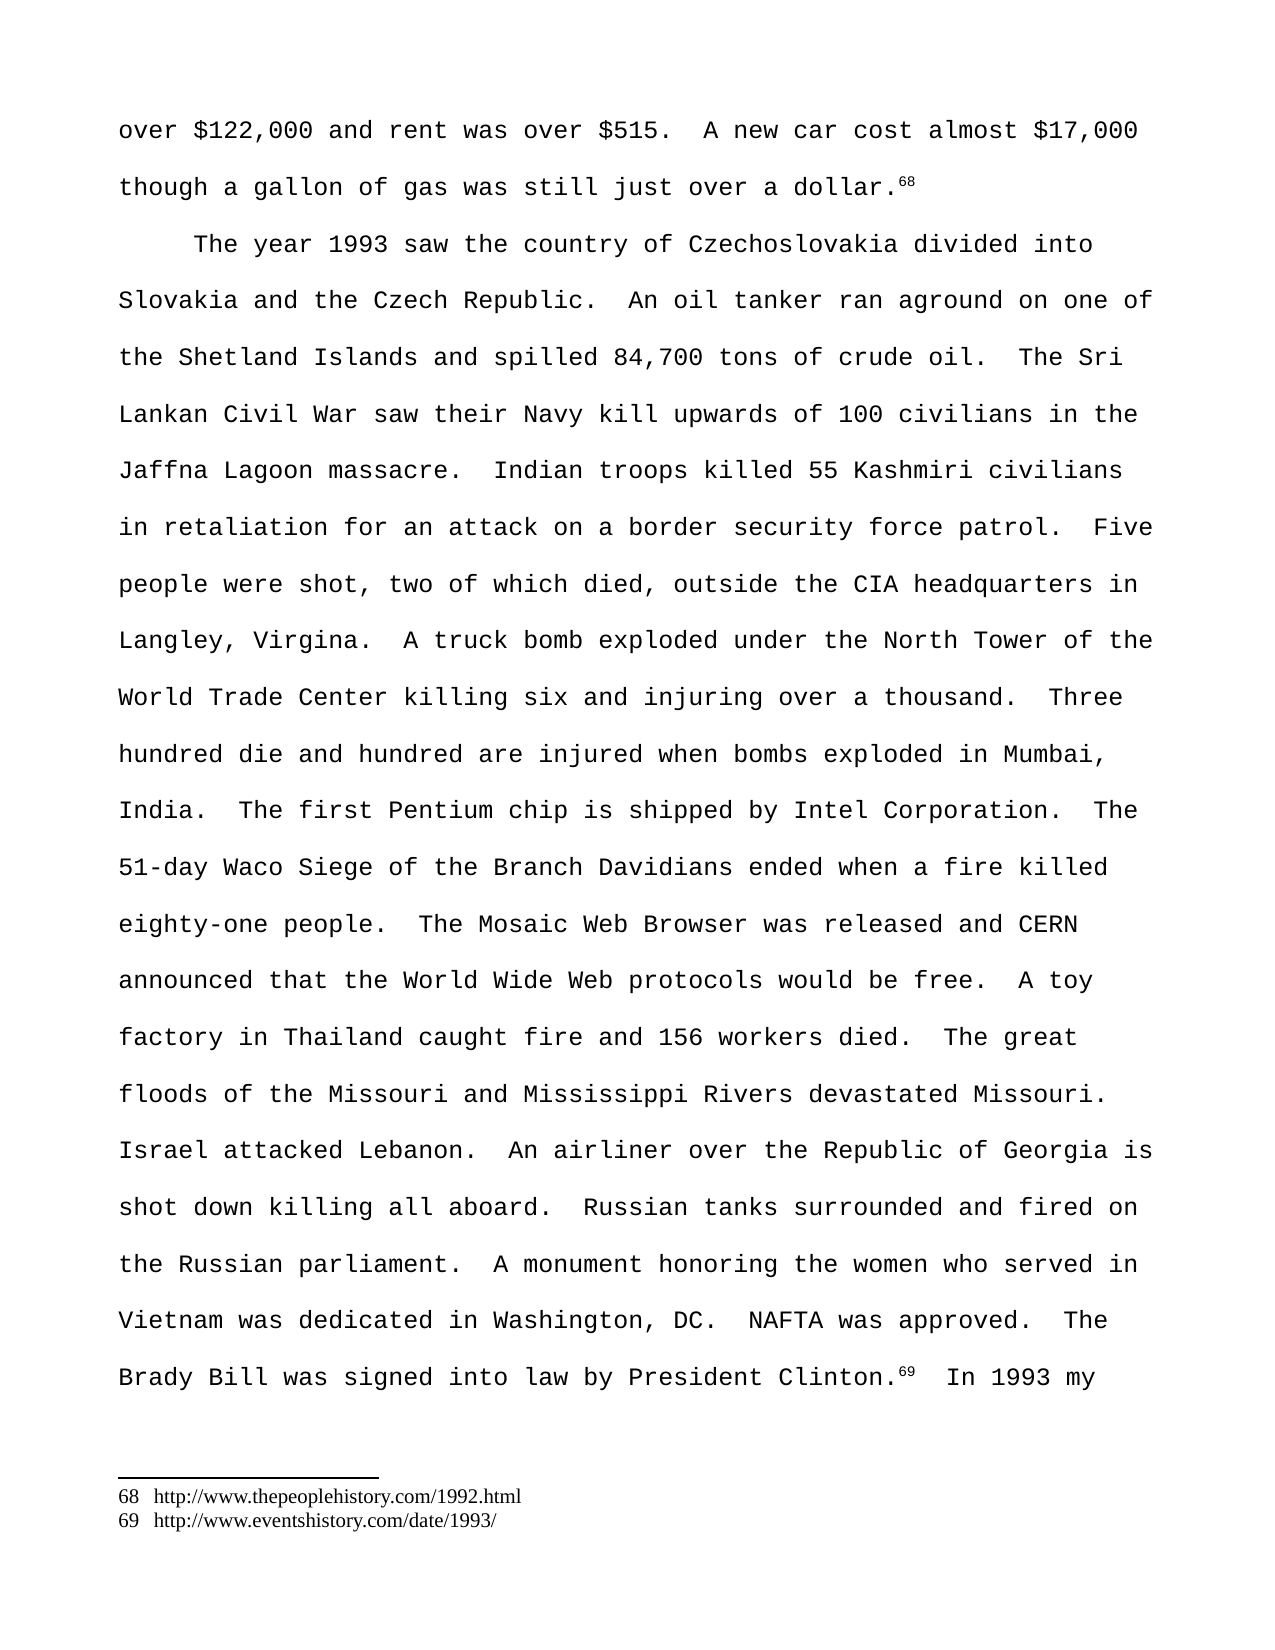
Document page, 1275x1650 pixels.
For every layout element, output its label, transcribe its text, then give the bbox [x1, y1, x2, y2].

text over $122,000 and rent was over $515. A new car cost almost $17,000 though a gallon of gas was still just over a dollar. [118, 118, 1157, 203]
text http://www.eventshistory.com/date/1993/ [118, 1508, 1157, 1532]
text The year 1993 saw the country of Czechoslovakia divided into Slovakia and the Czech Republic. An oil tanker ran aground on one of the Shetland Islands and spilled 84,700 tons of crude oil. The Sri Lankan Civil War saw their Navy kill upwards of 100 civilians in the Jaffna Lagoon massacre. Indian troops killed 55 Kashmiri civilians in retaliation for an attack on a border security force patrol. Five people were shot, two of which died, outside the CIA headquarters in Langley, Virgina. A truck bomb exploded under the North Tower of the World Trade Center killing six and injuring over a thousand. Three hundred die and hundred are injured when bombs exploded in Mumbai, India. The first Pentium chip is shipped by Intel Corporation. The 51-day Waco Siege of the Branch Davidians ended when a fire killed eighty-one people. The Mosaic Web Browser was released and CERN announced that the World Wide Web protocols would be free. A toy factory in Thailand caught fire and 156 workers died. The great floods of the Missouri and Mississippi Rivers devastated Missouri. Israel attacked Lebanon. An airliner over the Republic of Georgia is shot down killing all aboard. Russian tanks surrounded and fired on the Russian parliament. A monument honoring the women who served in Vietnam was dedicated in Washington, DC. NAFTA was approved. The Brady Bill was signed into law by President Clinton. In 1993 my family and I moved to Pittsburg, Kansas. My Dad never visited us there. [118, 231, 1157, 1393]
text http://www.thepeoplehistory.com/1992.html [118, 1484, 1157, 1508]
